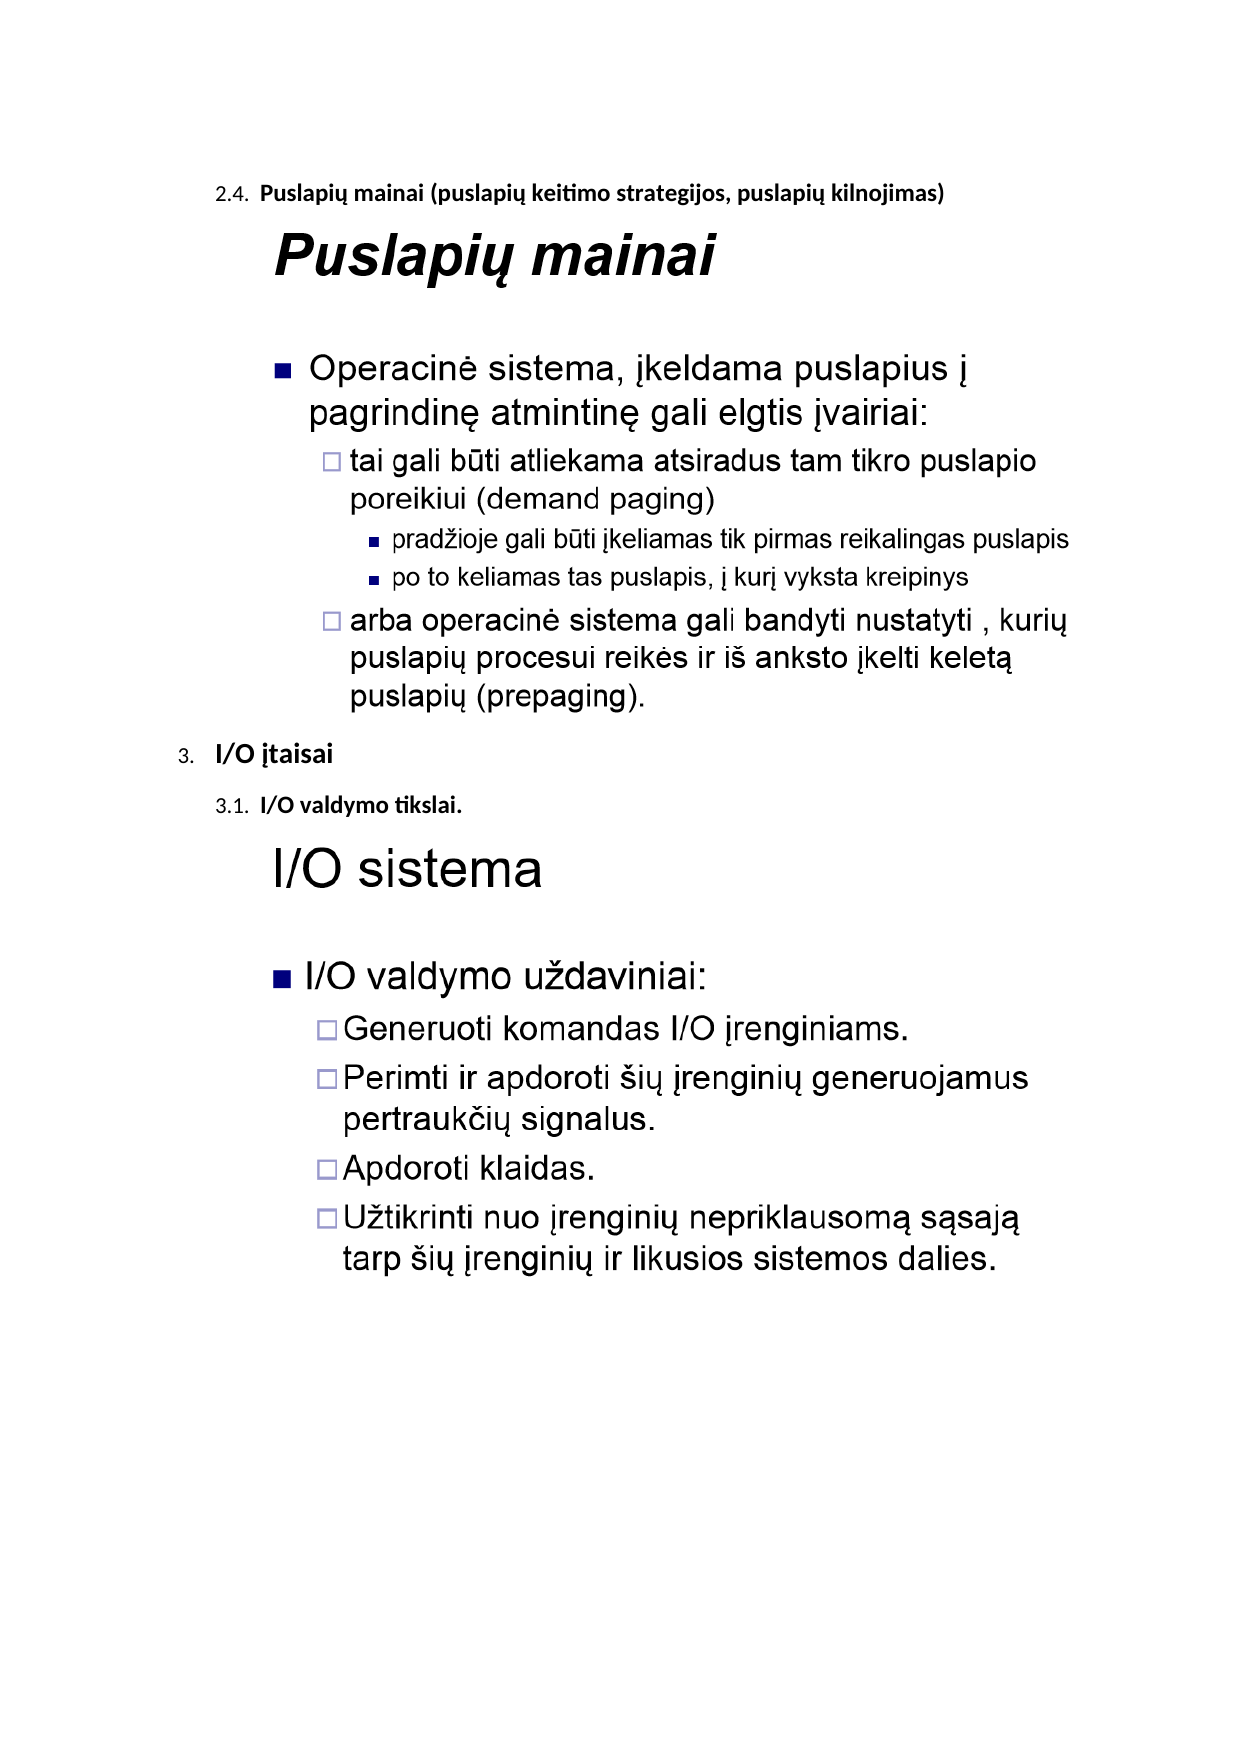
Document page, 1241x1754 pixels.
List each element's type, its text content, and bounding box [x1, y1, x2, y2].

list I/O įtaisai [177, 735, 1181, 771]
list Puslapių mainai (puslapių keitimo strategijos, puslapių kilnojimas) [215, 177, 1181, 208]
list I/O valdymo tikslai. [215, 789, 1181, 819]
